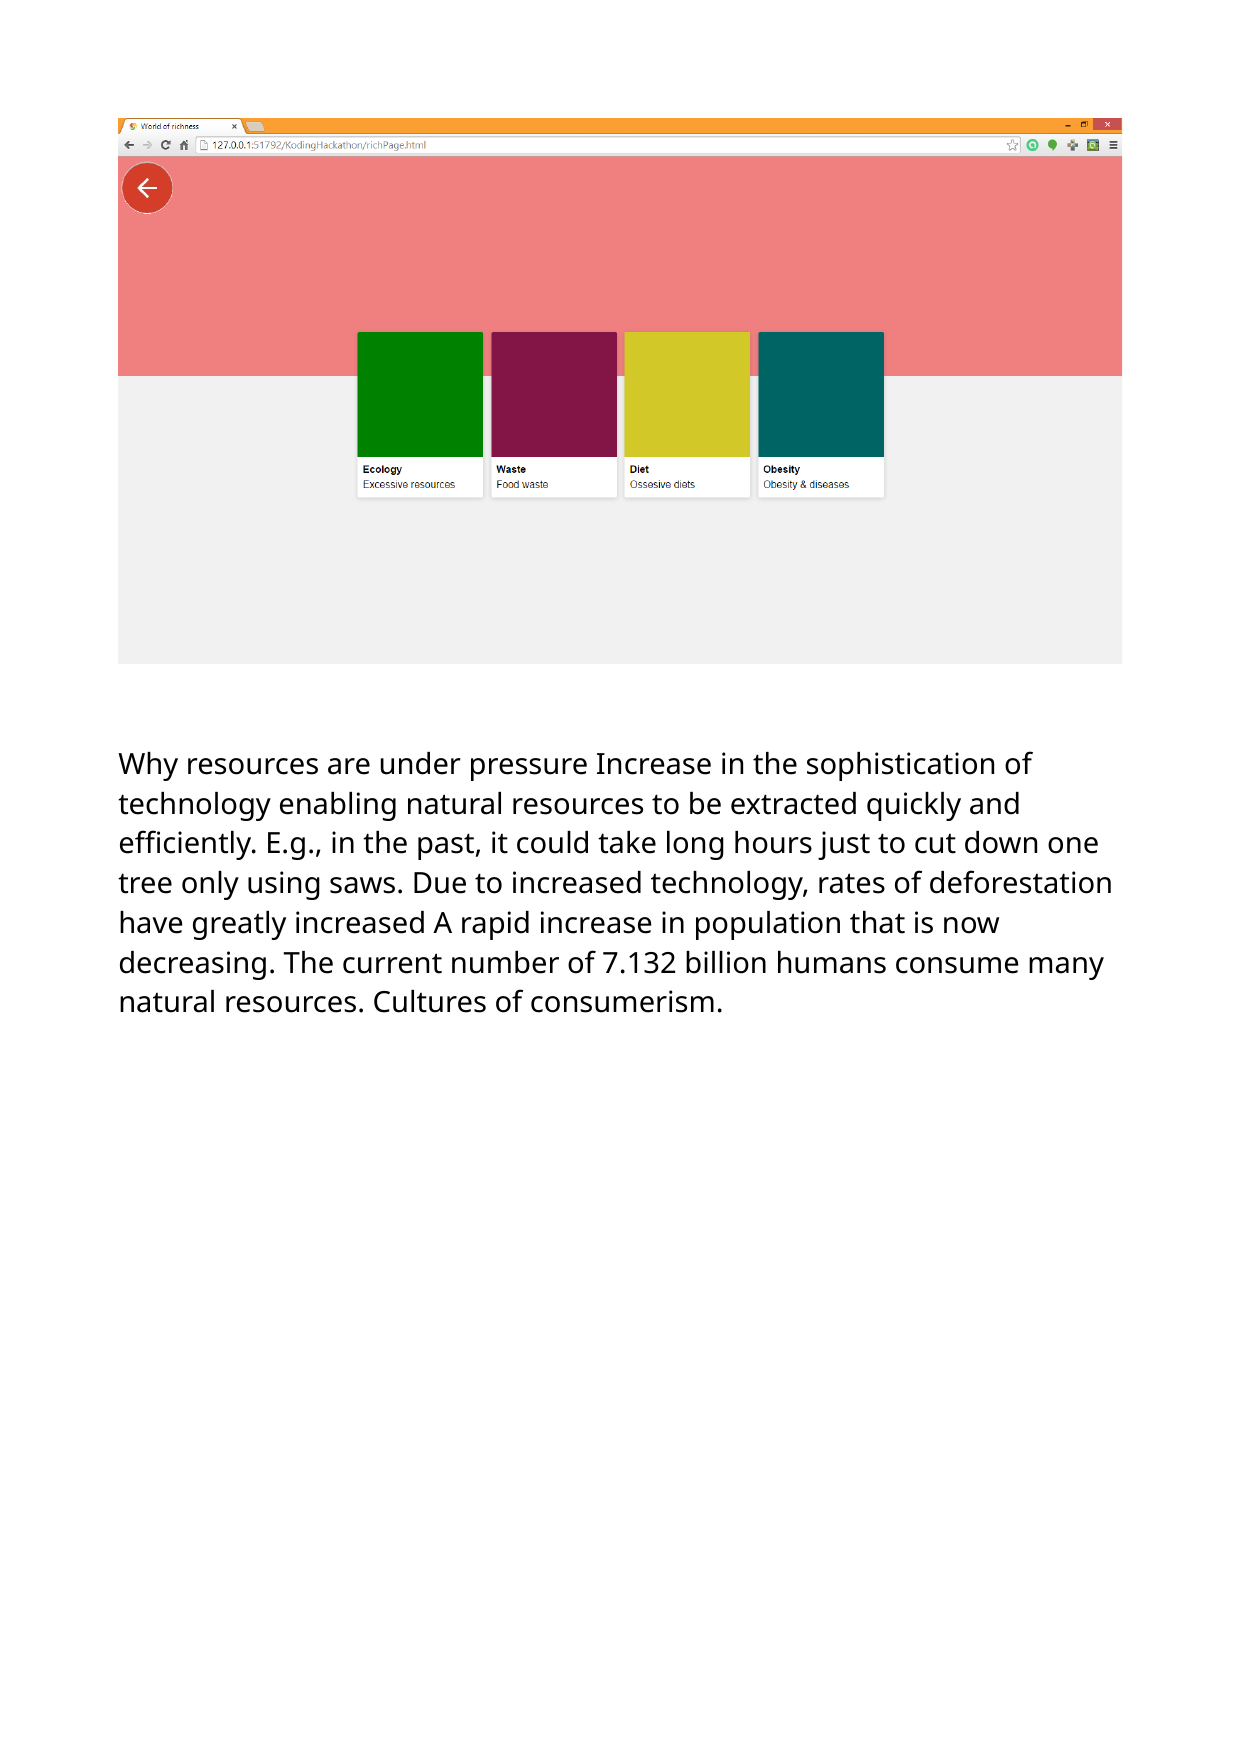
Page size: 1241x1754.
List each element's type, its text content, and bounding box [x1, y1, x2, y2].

picture [118, 118, 1123, 664]
text Why resources are under pressure Increase in the sophistication of technology enabling natural resources to be extracted quickly and efficiently. E.g., in the past, it could take long hours just to cut down one tree only using saws. Due to increased technology, rates of deforestation have greatly increased A rapid increase in population that is now decreasing. The current number of 7.132 billion humans consume many natural resources. Cultures of consumerism. [118, 743, 1122, 1021]
